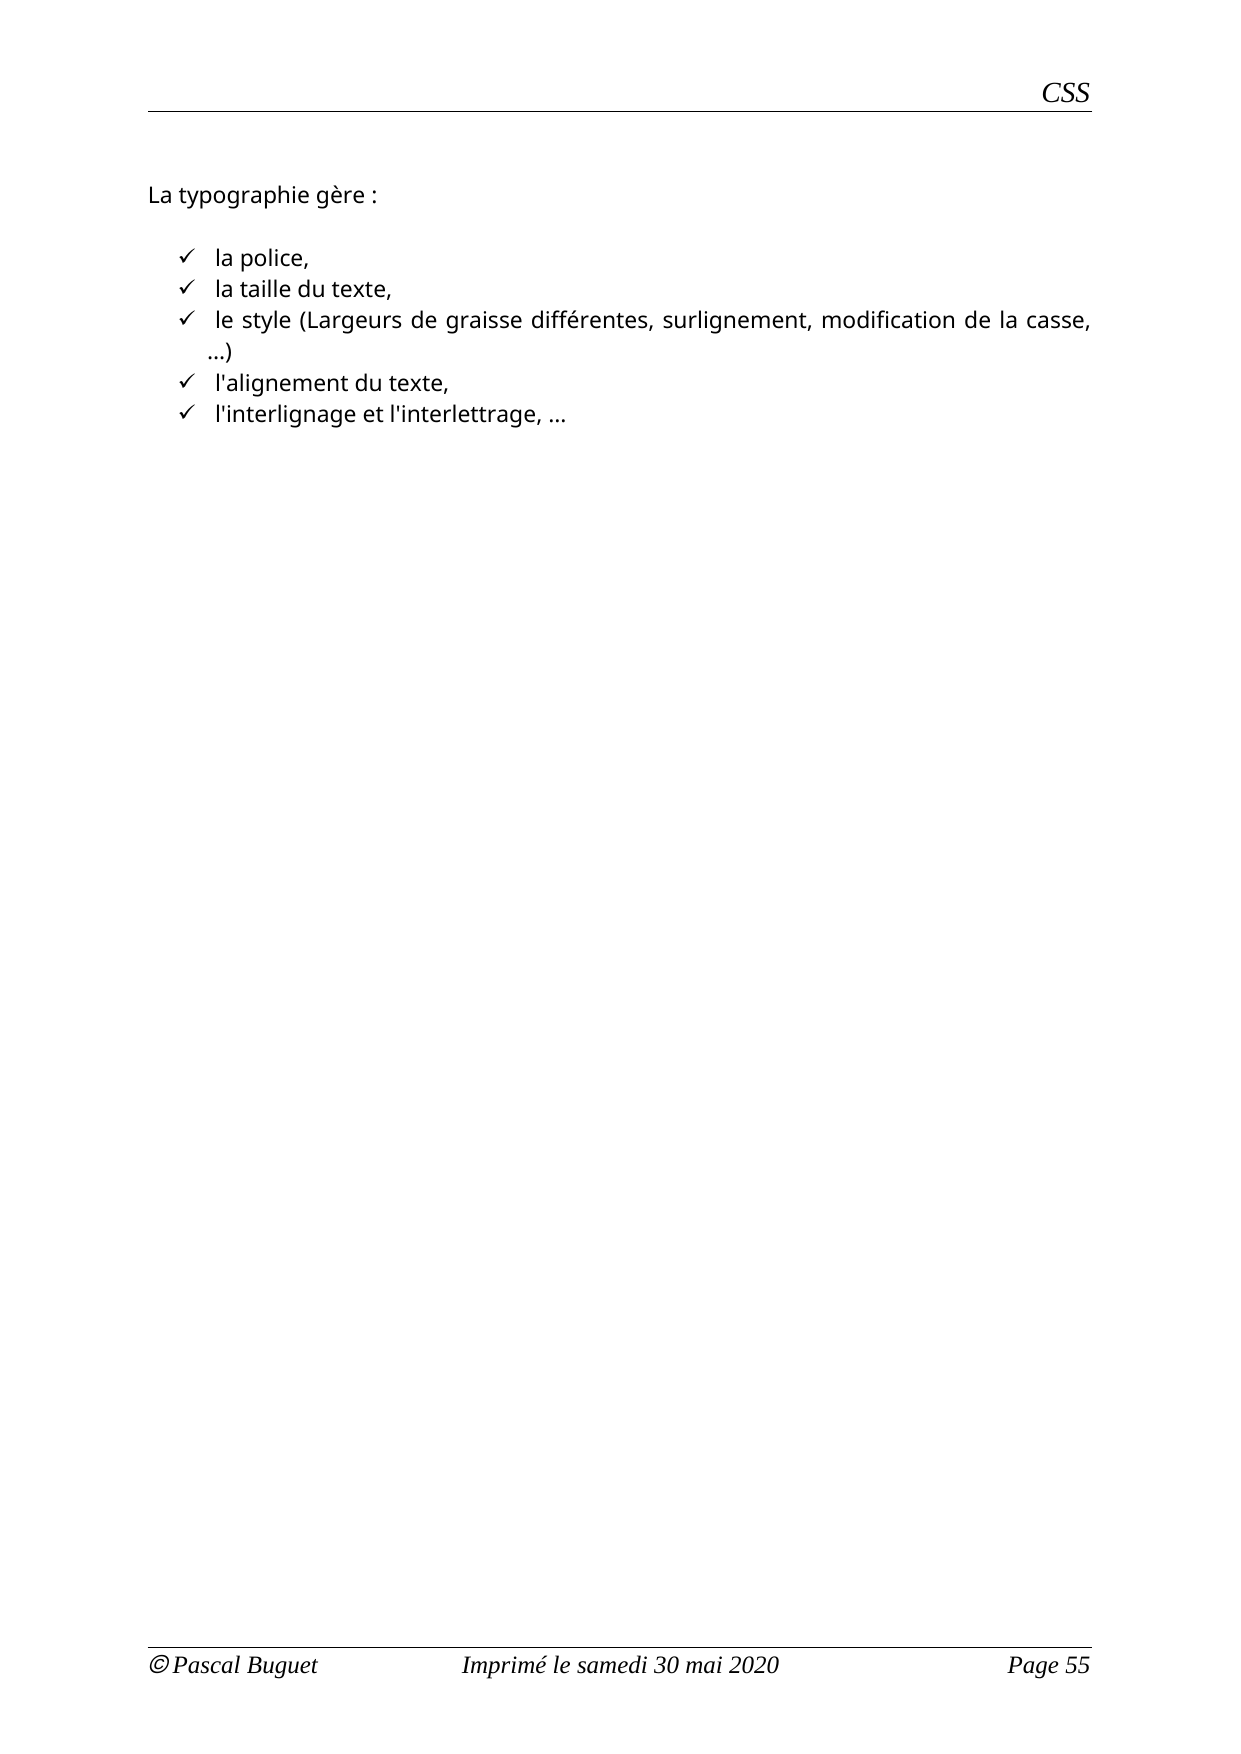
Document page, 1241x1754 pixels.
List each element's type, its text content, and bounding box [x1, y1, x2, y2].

text La typographie gère : [148, 179, 1092, 210]
list l'interlignage et l'interlettrage, … [177, 398, 1092, 429]
list la taille du texte, [177, 273, 1092, 304]
list le style (Largeurs de graisse différentes, surlignement, modification de la casse, …) [177, 304, 1092, 366]
list l'alignement du texte, [177, 366, 1092, 398]
list la police, [177, 241, 1092, 273]
